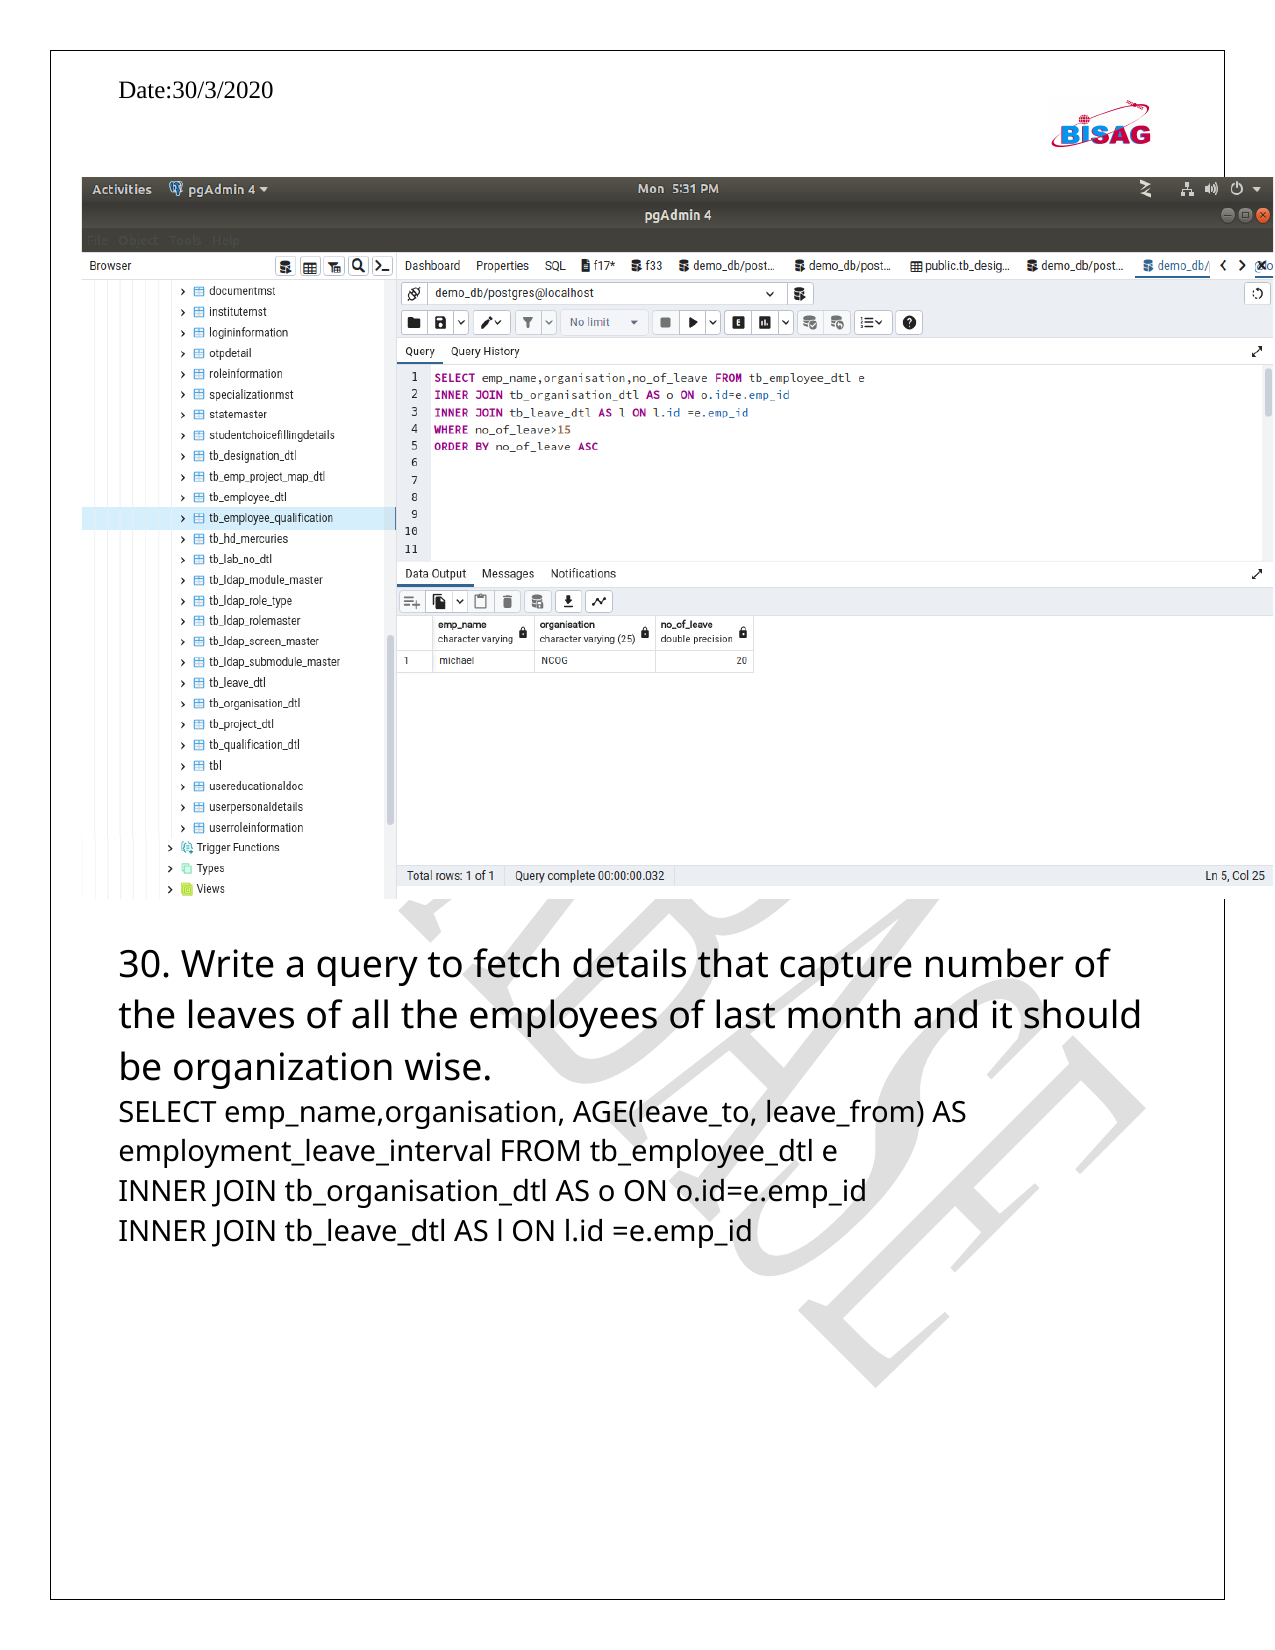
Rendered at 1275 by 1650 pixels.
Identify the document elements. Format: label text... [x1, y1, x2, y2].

picture [1048, 98, 1154, 149]
text INNER JOIN tb_leave_dtl AS l ON l.id =e.emp_id [979, 1210, 1157, 1250]
text INNER JOIN tb_organisation_dtl AS o ON o.id=e.emp_id [717, 1170, 783, 1210]
text SELECT emp_name,organisation, AGE(leave_to, leave_from) AS employment_leave_interval FROM tb_employee_dtl e [118, 1091, 765, 1170]
text SELECT emp_name,organisation, AGE(leave_to, leave_from) AS employment_leave_interval FROM tb_employee_dtl e [1086, 1091, 1157, 1170]
text 30. Write a query to fetch details that capture number of the leaves of all the employees of last month and it should be organization wise. [508, 938, 615, 1012]
text 30. Write a query to fetch details that capture number of the leaves of all the employees of last month and it should be organization wise. [555, 938, 697, 1058]
text SELECT emp_name,organisation, AGE(leave_to, leave_from) AS employment_leave_interval FROM tb_employee_dtl e [733, 1091, 880, 1170]
text 30. Write a query to fetch details that capture number of the leaves of all the employees of last month and it should be organization wise. [751, 938, 883, 1067]
text SELECT emp_name,organisation, AGE(leave_to, leave_from) AS employment_leave_interval FROM tb_employee_dtl e [904, 1091, 1040, 1170]
text INNER JOIN tb_leave_dtl AS l ON l.id =e.emp_id [118, 1210, 743, 1250]
text INNER JOIN tb_organisation_dtl AS o ON o.id=e.emp_id [118, 1170, 696, 1210]
text 30. Write a query to fetch details that capture number of the leaves of all the employees of last month and it should be organization wise. [679, 1051, 767, 1091]
text INNER JOIN tb_leave_dtl AS l ON l.id =e.emp_id [829, 1210, 921, 1250]
text INNER JOIN tb_organisation_dtl AS o ON o.id=e.emp_id [763, 1170, 871, 1210]
text INNER JOIN tb_leave_dtl AS l ON l.id =e.emp_id [913, 1210, 980, 1250]
text 30. Write a query to fetch details that capture number of the leaves of all the employees of last month and it should be organization wise. [118, 938, 855, 1091]
text SELECT emp_name,organisation, AGE(leave_to, leave_from) AS employment_leave_interval FROM tb_employee_dtl e [993, 1091, 1116, 1170]
text 30. Write a query to fetch details that capture number of the leaves of all the employees of last month and it should be organization wise. [793, 938, 1157, 1091]
text INNER JOIN tb_leave_dtl AS l ON l.id =e.emp_id [758, 1210, 845, 1250]
text INNER JOIN tb_organisation_dtl AS o ON o.id=e.emp_id [872, 1170, 961, 1210]
text INNER JOIN tb_organisation_dtl AS o ON o.id=e.emp_id [975, 1170, 1157, 1210]
picture [81, 177, 1274, 899]
